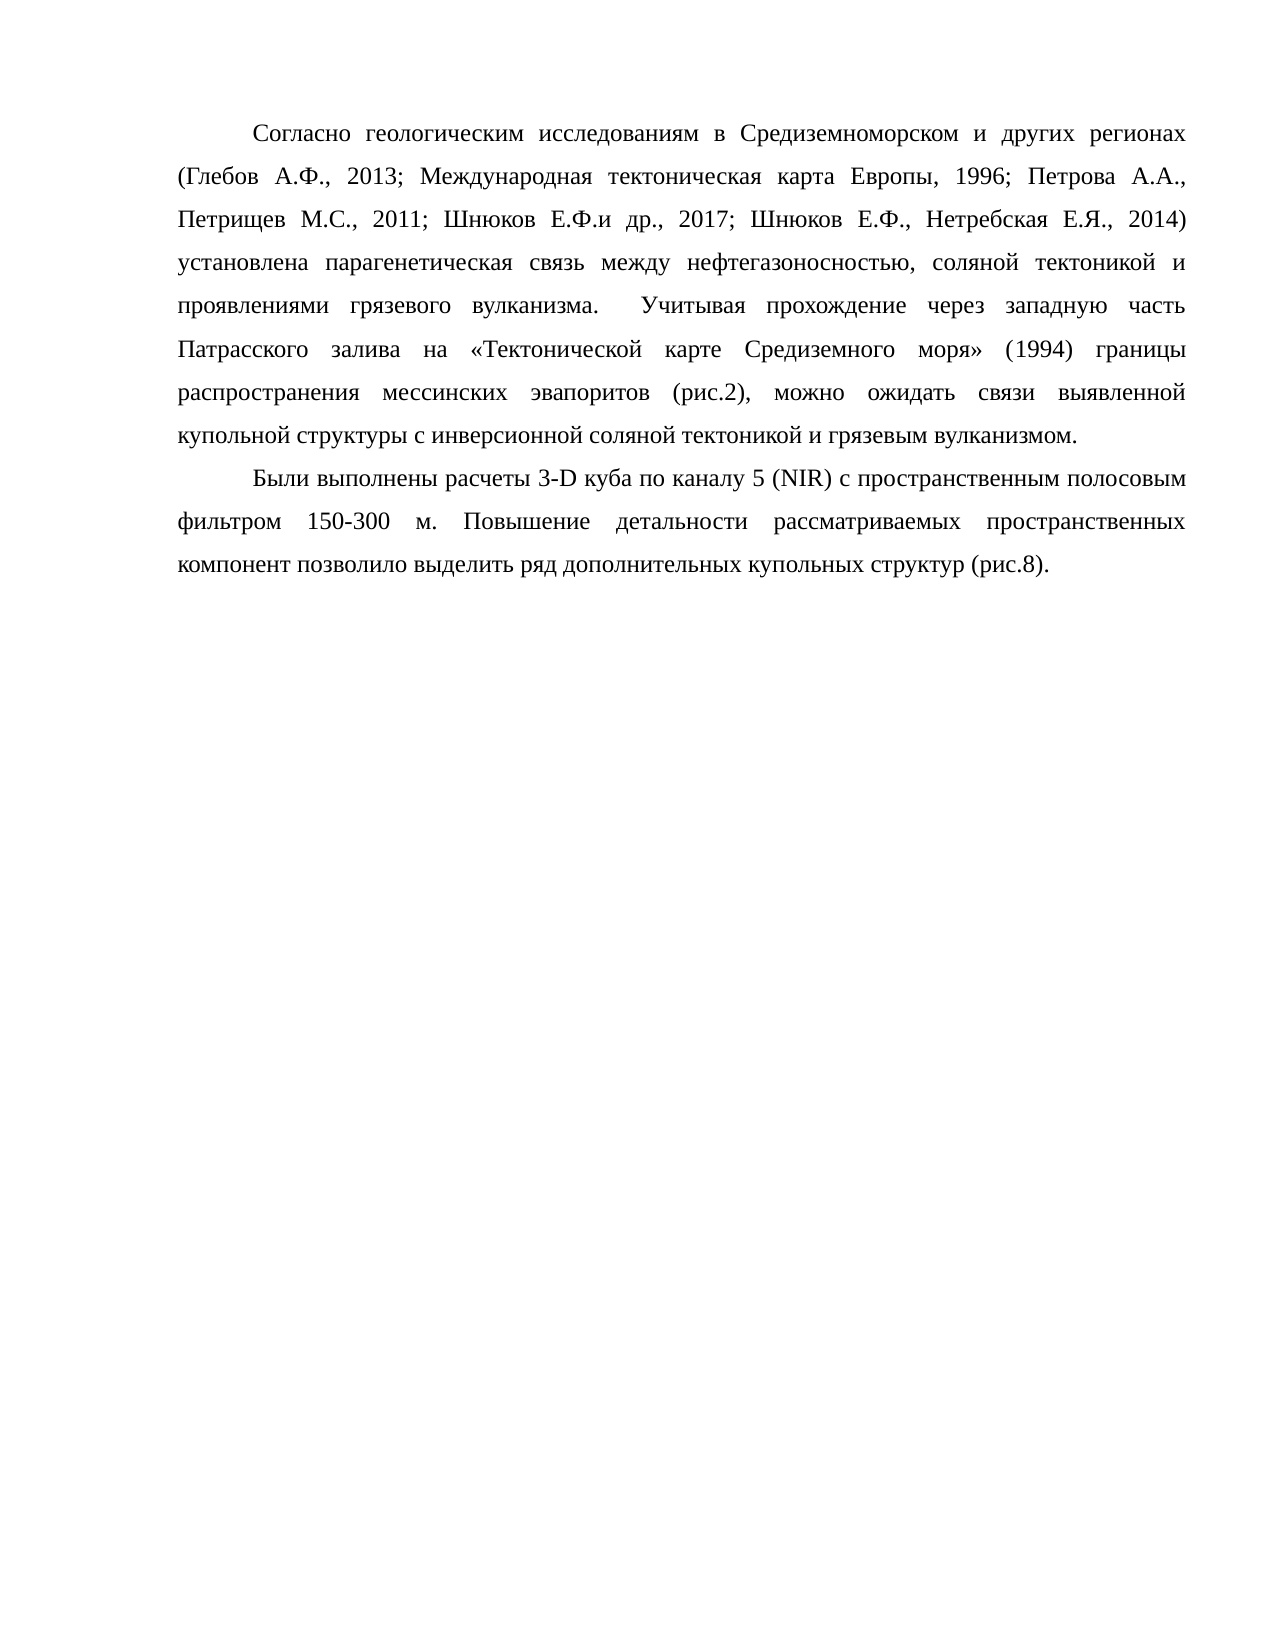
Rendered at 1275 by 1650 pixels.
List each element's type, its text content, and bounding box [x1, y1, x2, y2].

text Были выполнены расчеты 3-D куба по каналу 5 (NIR) с пространственным полосовым фильтром 150-300 м. Повышение детальности рассматриваемых пространственных компонент позволило выделить ряд дополнительных купольных структур (рис.8). [177, 463, 1186, 578]
text Согласно геологическим исследованиям в Средиземноморском и других регионах (Глебов А.Ф., 2013; Международная тектоническая карта Европы, 1996; Петрова А.А., Петрищев М.С., 2011; Шнюков Е.Ф.и др., 2017; Шнюков Е.Ф., Нетребская Е.Я., 2014) установлена парагенетическая связь между нефтегазоносностью, соляной тектоникой и проявлениями грязевого вулканизма. Учитывая прохождение через западную часть Патрасского залива на «Тектонической карте Средиземного моря» (1994) границы распространения мессинских эвапоритов (рис.2), можно ожидать связи выявленной купольной структуры с инверсионной соляной тектоникой и грязевым вулканизмом. [177, 118, 1186, 449]
